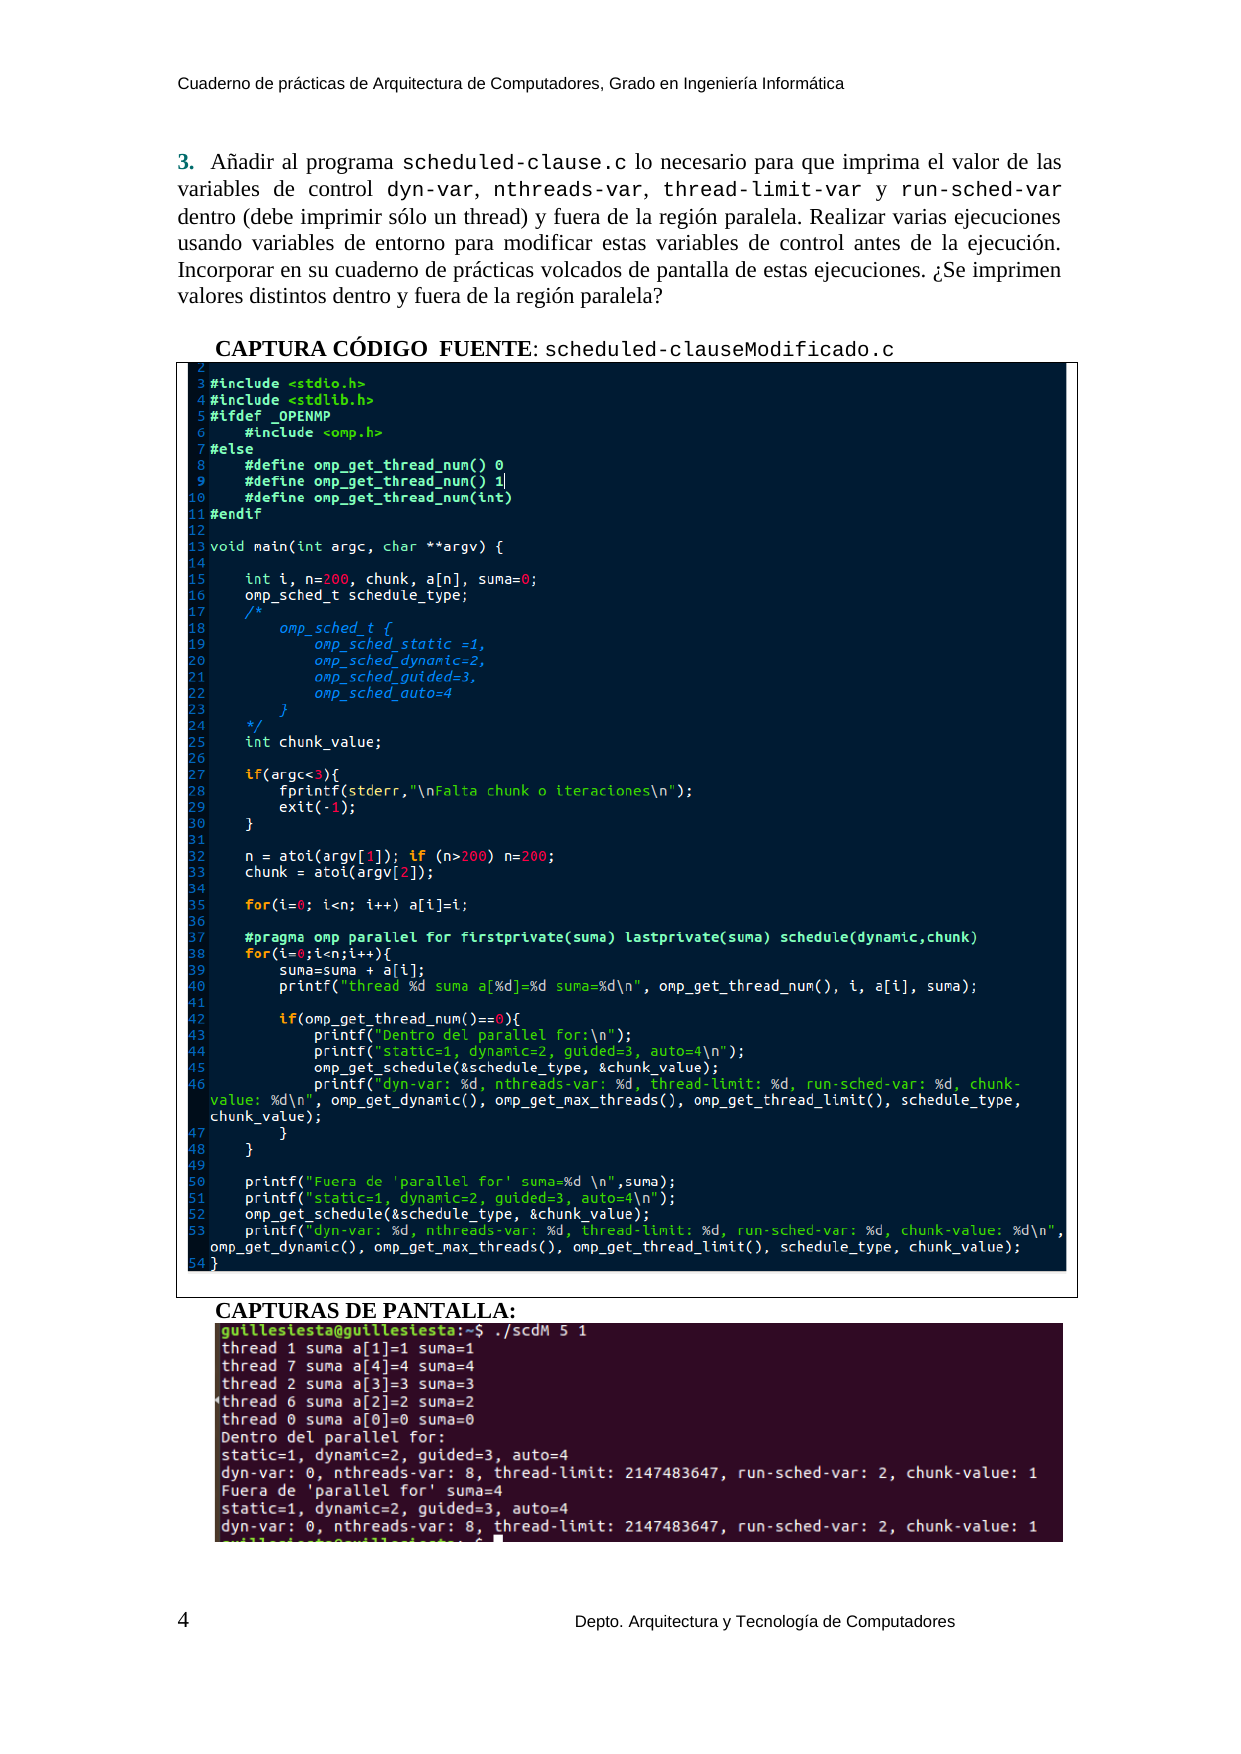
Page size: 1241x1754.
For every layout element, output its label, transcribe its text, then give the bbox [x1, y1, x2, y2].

table_header [177, 363, 1077, 1297]
text CAPTURA CÓDIGO FUENTE: scheduled-clauseModificado.c [215, 335, 1063, 362]
picture [187, 363, 1067, 1274]
text CAPTURAS DE PANTALLA: [215, 1298, 1063, 1323]
list 3. Añadir al programa scheduled-clause.c lo necesario para que imprima el valor de las variables de control dyn-var, nthreads-var, thread-limit-var y run-sched-var dentro (debe imprimir sólo un thread) y fuera de la región paralela. Realizar varias ejecuciones usando variables de entorno para modificar estas variables de control antes de la ejecución. Incorporar en su cuaderno de prácticas volcados de pantalla de estas ejecuciones. ¿Se imprimen valores distintos dentro y fuera de la región paralela? [177, 148, 1063, 308]
picture [214, 1323, 1063, 1542]
